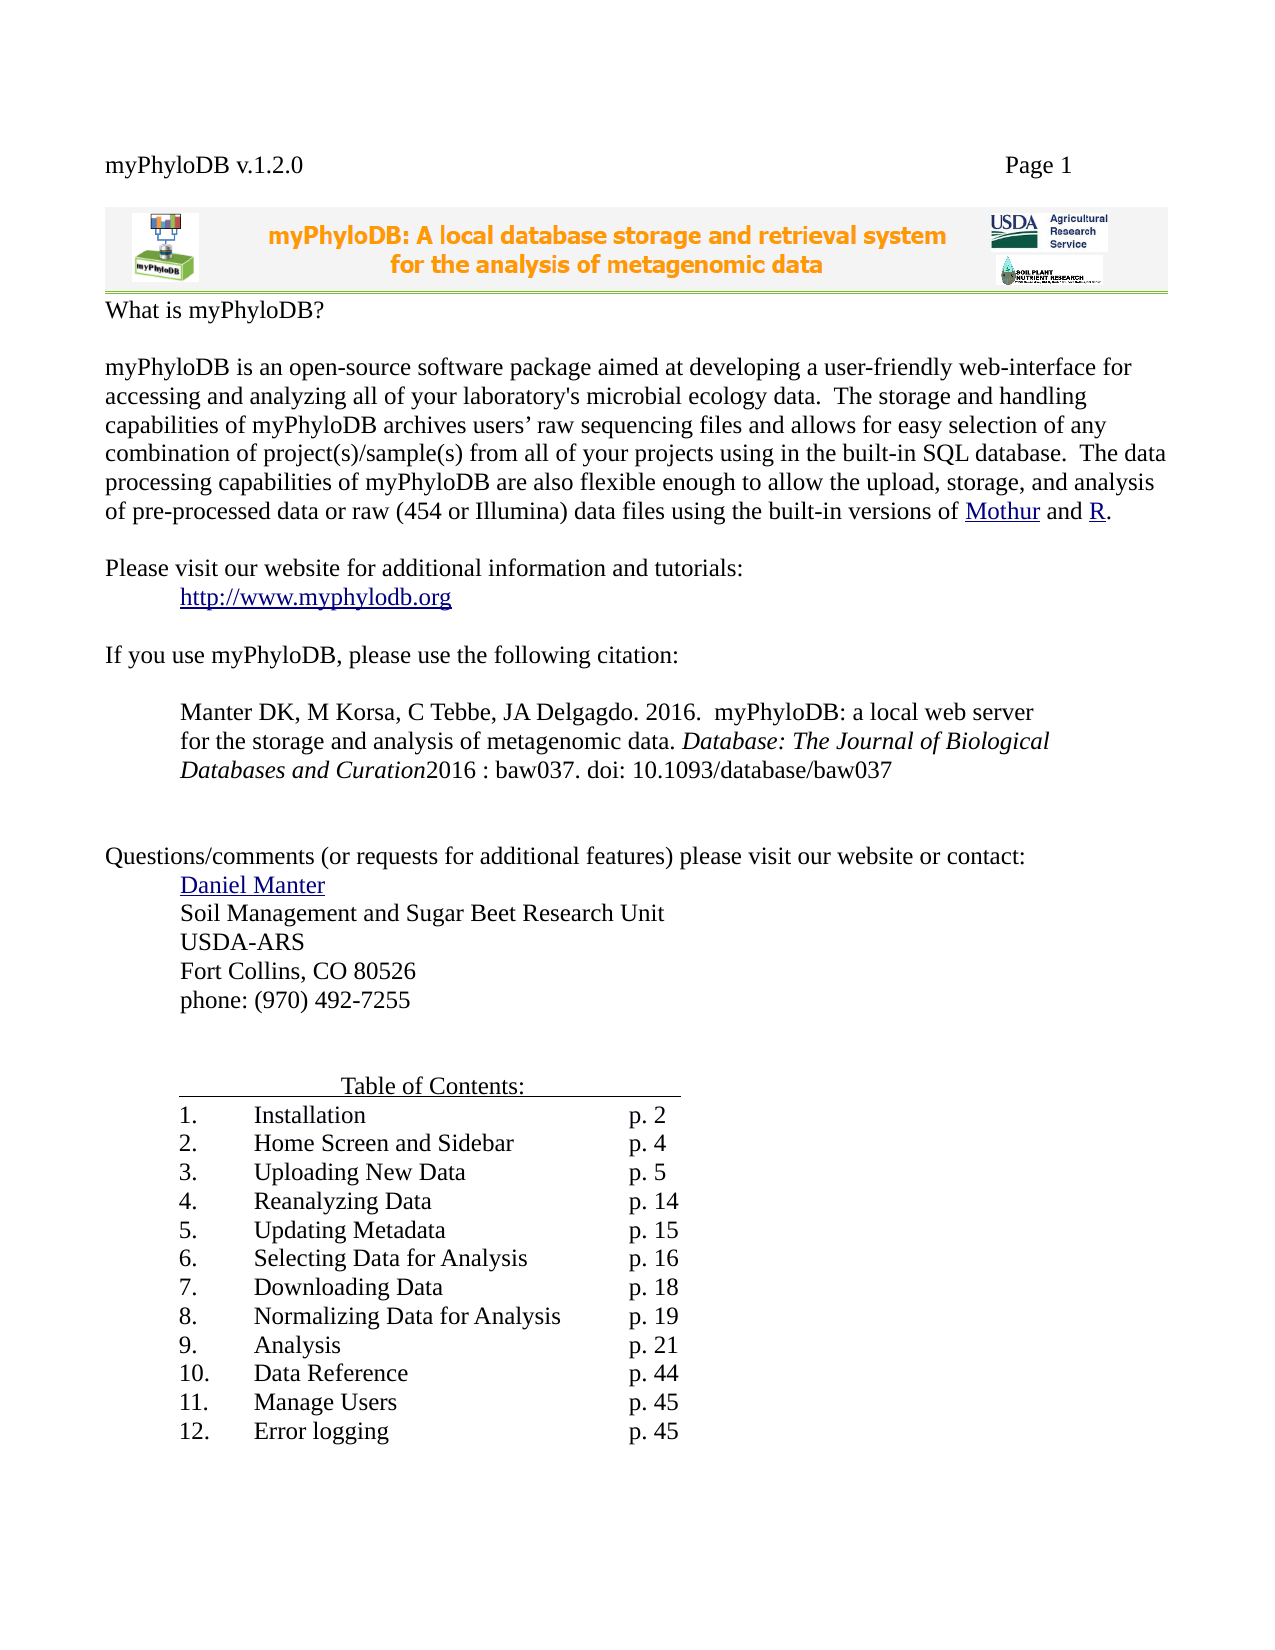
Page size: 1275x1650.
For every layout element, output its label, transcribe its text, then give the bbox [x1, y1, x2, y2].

text Questions/comments (or requests for additional features) please visit our website or contact: [105, 812, 1170, 870]
text myPhyloDB is an open-source software package aimed at developing a user-friendly web-interface for accessing and analyzing all of your laboratory's microbial ecology data. The storage and handling capabilities of myPhyloDB archives users’ raw sequencing files and allows for easy selection of any combination of project(s)/sample(s) from all of your projects using in the built-in SQL database. The data processing capabilities of myPhyloDB are also flexible enough to allow the upload, storage, and analysis of pre-processed data or raw (454 or Illumina) data files using the built-in versions of Mothur and R. [105, 352, 1170, 553]
list Updating Metadata p. 15 [178, 1215, 1170, 1243]
list Analysis p. 21 [178, 1330, 1170, 1358]
list Selecting Data for Analysis p. 16 [178, 1243, 1170, 1272]
list Data Reference p. 44 [178, 1358, 1170, 1387]
text Please visit our website for additional information and tutorials: [105, 553, 1170, 582]
text If you use myPhyloDB, please use the following citation: [105, 640, 1170, 668]
list Uploading New Data p. 5 [178, 1157, 1170, 1186]
text Fort Collins, CO 80526 [180, 956, 1170, 985]
text USDA-ARS [180, 927, 1170, 956]
picture [105, 207, 1170, 295]
text http://www.myphylodb.org [105, 582, 1170, 611]
text for the storage and analysis of metagenomic data. Database: The Journal of Biological [105, 726, 1170, 755]
list Reanalyzing Data p. 14 [178, 1186, 1170, 1215]
text Daniel Manter [180, 870, 1170, 898]
list Normalizing Data for Analysis p. 19 [178, 1301, 1170, 1330]
text Table of Contents: [178, 1071, 1170, 1100]
text phone: (970) 492-7255 [180, 985, 1170, 1013]
list Installation p. 2 [178, 1100, 1170, 1128]
text What is myPhyloDB? [105, 295, 1170, 323]
list Home Screen and Sidebar p. 4 [178, 1128, 1170, 1157]
list Downloading Data p. 18 [178, 1272, 1170, 1301]
text 12. Error logging p. 45 [178, 1416, 1170, 1445]
text Soil Management and Sugar Beet Research Unit [180, 898, 1170, 927]
text Manter DK, M Korsa, C Tebbe, JA Delgagdo. 2016. myPhyloDB: a local web server [105, 697, 1170, 726]
text Databases and Curation2016 : baw037. doi: 10.1093/database/baw037 [105, 755, 1170, 783]
list Manage Users p. 45 [178, 1387, 1170, 1416]
